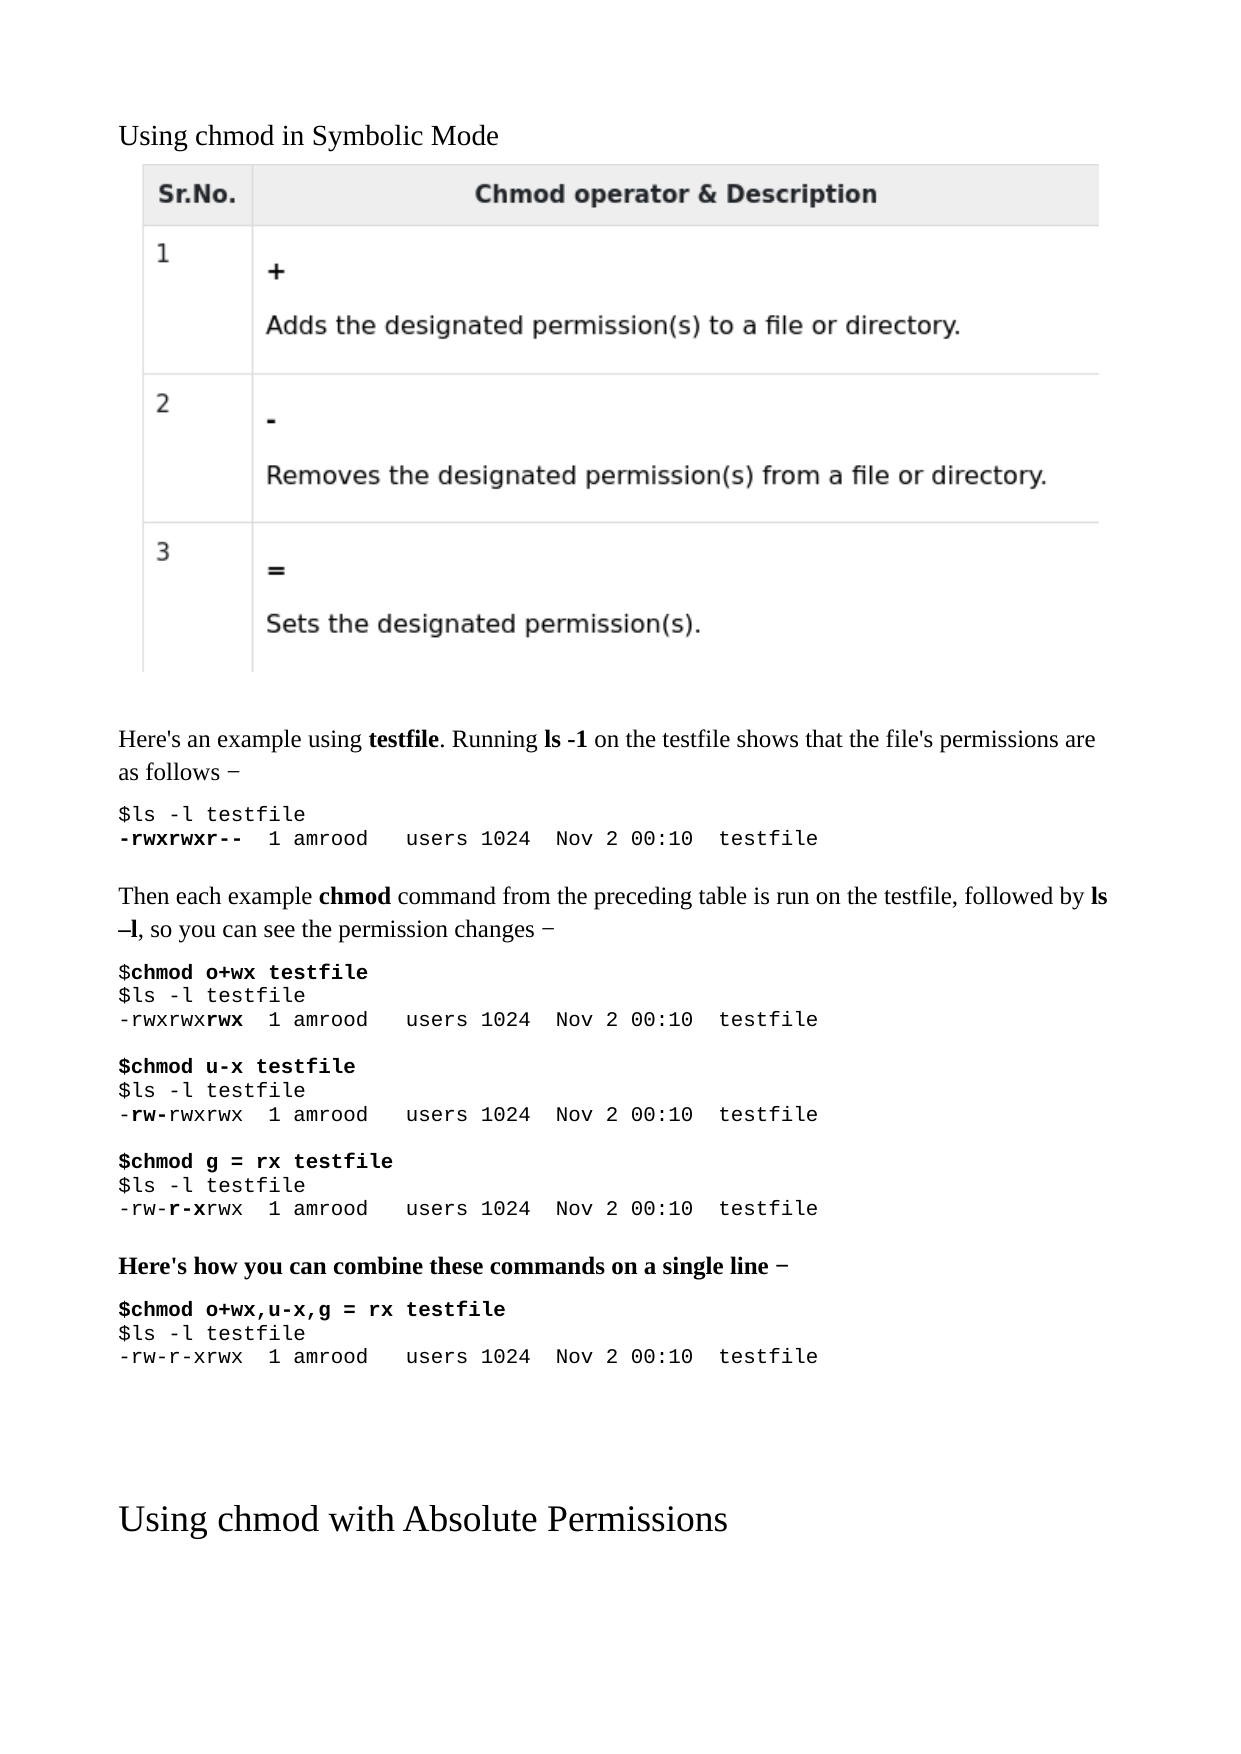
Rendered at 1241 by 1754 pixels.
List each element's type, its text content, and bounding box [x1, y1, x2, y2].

text -rwxrwxrwx 1 amrood users 1024 Nov 2 00:10 testfile [118, 1009, 1122, 1033]
text -rw-r-xrwx 1 amrood users 1024 Nov 2 00:10 testfile [118, 1198, 1122, 1222]
text -rw-r-xrwx 1 amrood users 1024 Nov 2 00:10 testfile [118, 1346, 1122, 1370]
text Here's an example using testfile. Running ls -1 on the testfile shows that the file's permissions are as follows − [118, 724, 1122, 786]
text $chmod g = rx testfile [118, 1151, 1122, 1175]
text -rw-rwxrwx 1 amrood users 1024 Nov 2 00:10 testfile [118, 1104, 1122, 1127]
text $ls -l testfile [118, 1323, 1122, 1346]
picture [141, 164, 1099, 672]
text $chmod o+wx,u-x,g = rx testfile [118, 1299, 1122, 1323]
text $ls -l testfile [118, 804, 1122, 828]
text $chmod u-x testfile [118, 1056, 1122, 1080]
text Here's how you can combine these commands on a single line − [118, 1251, 1122, 1280]
text Then each example chmod command from the preceding table is run on the testfile, followed by ls –l, so you can see the permission changes − [118, 881, 1122, 943]
subtitle Using chmod in Symbolic Mode [118, 118, 1122, 152]
subtitle Using chmod with Absolute Permissions [118, 1497, 1122, 1540]
text $chmod o+wx testfile [118, 962, 1122, 986]
text -rwxrwxr-- 1 amrood users 1024 Nov 2 00:10 testfile [118, 828, 1122, 852]
text $ls -l testfile [118, 1080, 1122, 1104]
text $ls -l testfile [118, 1175, 1122, 1198]
text $ls -l testfile [118, 986, 1122, 1009]
